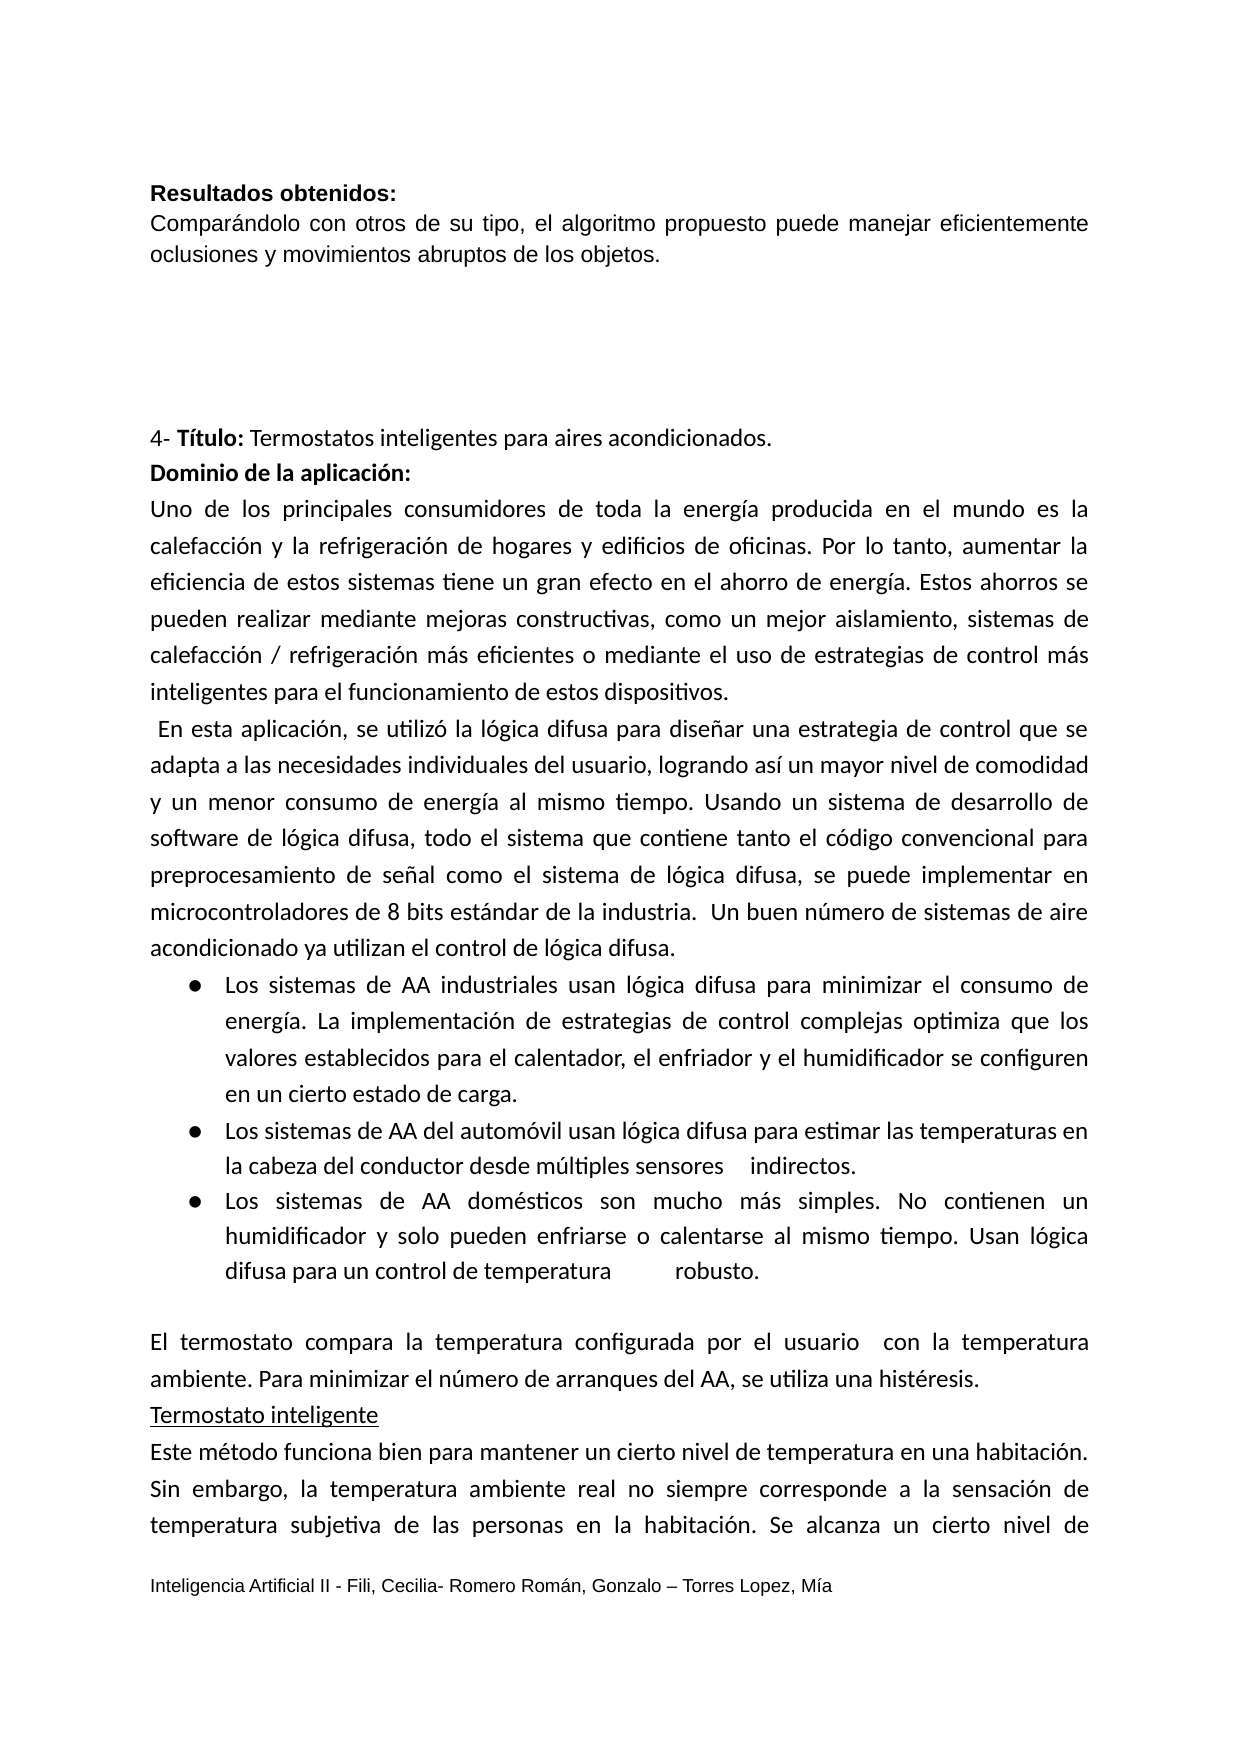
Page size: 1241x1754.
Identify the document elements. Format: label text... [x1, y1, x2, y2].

text Comparándolo con otros de su tipo, el algoritmo propuesto puede manejar eficientemente oclusiones y movimientos abruptos de los objetos. [150, 210, 1090, 267]
list Los sistemas de AA industriales usan lógica difusa para minimizar el consumo de energía. La implementación de estrategias de control complejas optimiza que los valores establecidos para el calentador, el enfriador y el humidificador se configuren en un cierto estado de carga. [187, 969, 1090, 1109]
text El termostato compara la temperatura configurada por el usuario con la temperatura ambiente. Para minimizar el número de arranques del AA, se utiliza una histéresis. [150, 1327, 1090, 1394]
text Resultados obtenidos: [150, 180, 1090, 207]
text En esta aplicación, se utilizó la lógica difusa para diseñar una estrategia de control que se adapta a las necesidades individuales del usuario, logrando así un mayor nivel de comodidad y un menor consumo de energía al mismo tiempo. Usando un sistema de desarrollo de software de lógica difusa, todo el sistema que contiene tanto el código convencional para preprocesamiento de señal como el sistema de lógica difusa, se puede implementar en microcontroladores de 8 bits estándar de la industria. Un buen número de sistemas de aire acondicionado ya utilizan el control de lógica difusa. [150, 713, 1090, 963]
list Los sistemas de AA domésticos son mucho más simples. No contienen un humidificador y solo pueden enfriarse o calentarse al mismo tiempo. Usan lógica difusa para un control de temperatura robusto. [187, 1185, 1090, 1286]
text Uno de los principales consumidores de toda la energía producida en el mundo es la calefacción y la refrigeración de hogares y edificios de oficinas. Por lo tanto, aumentar la eficiencia de estos sistemas tiene un gran efecto en el ahorro de energía. Estos ahorros se pueden realizar mediante mejoras constructivas, como un mejor aislamiento, sistemas de calefacción / refrigeración más eficientes o mediante el uso de estrategias de control más inteligentes para el funcionamiento de estos dispositivos. [150, 493, 1090, 707]
text Este método funciona bien para mantener un cierto nivel de temperatura en una habitación. Sin embargo, la temperatura ambiente real no siempre corresponde a la sensación de temperatura subjetiva de las personas en la habitación. Se alcanza un cierto nivel de [150, 1436, 1090, 1540]
text Termostato inteligente [150, 1400, 1090, 1430]
list Los sistemas de AA del automóvil usan lógica difusa para estimar las temperaturas en la cabeza del conductor desde múltiples sensores indirectos. [187, 1115, 1090, 1181]
text 4- Título: Termostatos inteligentes para aires acondicionados. [150, 422, 1090, 452]
text Dominio de la aplicación: [150, 457, 1090, 487]
